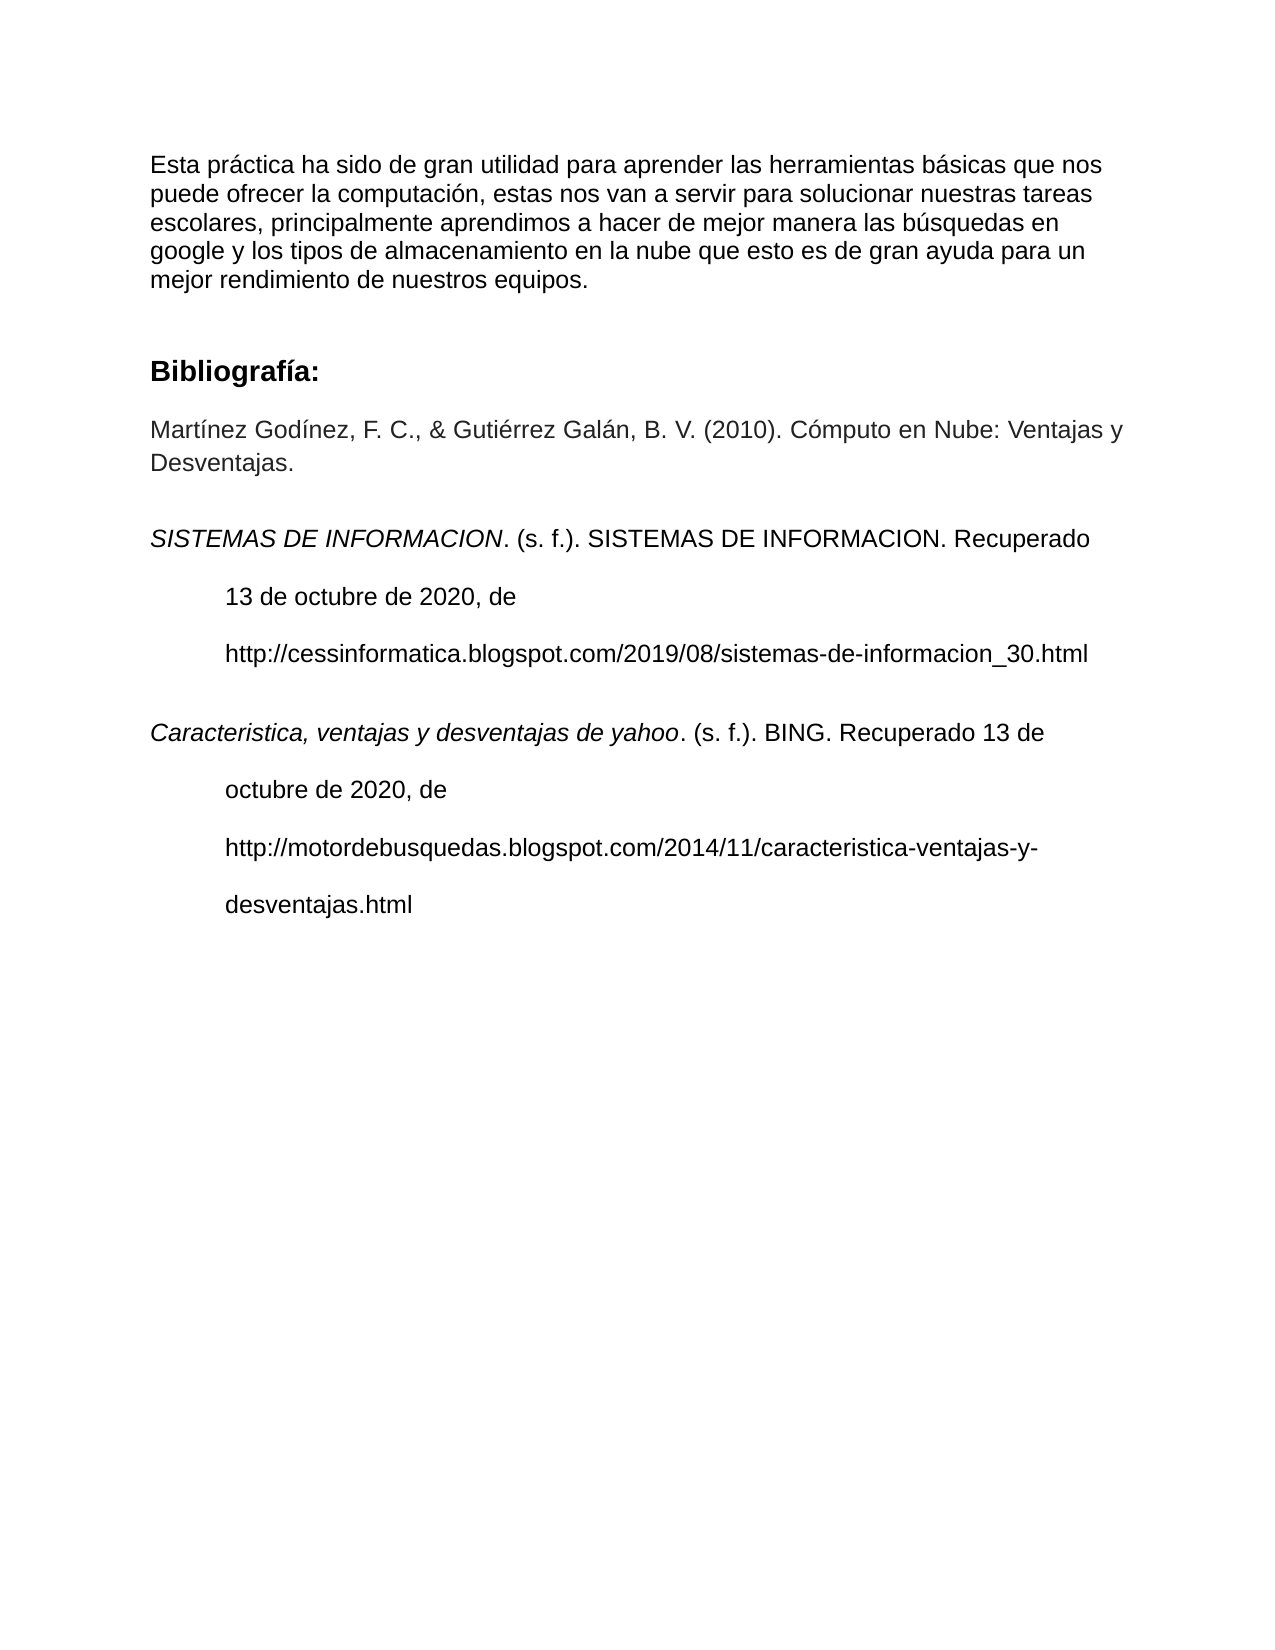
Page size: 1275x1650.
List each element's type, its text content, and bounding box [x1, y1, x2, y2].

text Esta práctica ha sido de gran utilidad para aprender las herramientas básicas que nos puede ofrecer la computación, estas nos van a servir para solucionar nuestras tareas escolares, principalmente aprendimos a hacer de mejor manera las búsquedas en google y los tipos de almacenamiento en la nube que esto es de gran ayuda para un mejor rendimiento de nuestros equipos. [150, 150, 1125, 294]
text Bibliografía: [150, 354, 1125, 387]
text Martínez Godínez, F. C., & Gutiérrez Galán, B. V. (2010). Cómputo en Nube: Ventajas y Desventajas. [150, 415, 1125, 477]
text Caracteristica, ventajas y desventajas de yahoo. (s. f.). BING. Recuperado 13 de octubre de 2020, de http://motordebusquedas.blogspot.com/2014/11/caracteristica-ventajas-y-desventajas.html [150, 718, 1125, 919]
text SISTEMAS DE INFORMACION. (s. f.). SISTEMAS DE INFORMACION. Recuperado 13 de octubre de 2020, de http://cessinformatica.blogspot.com/2019/08/sistemas-de-informacion_30.html [150, 524, 1125, 668]
